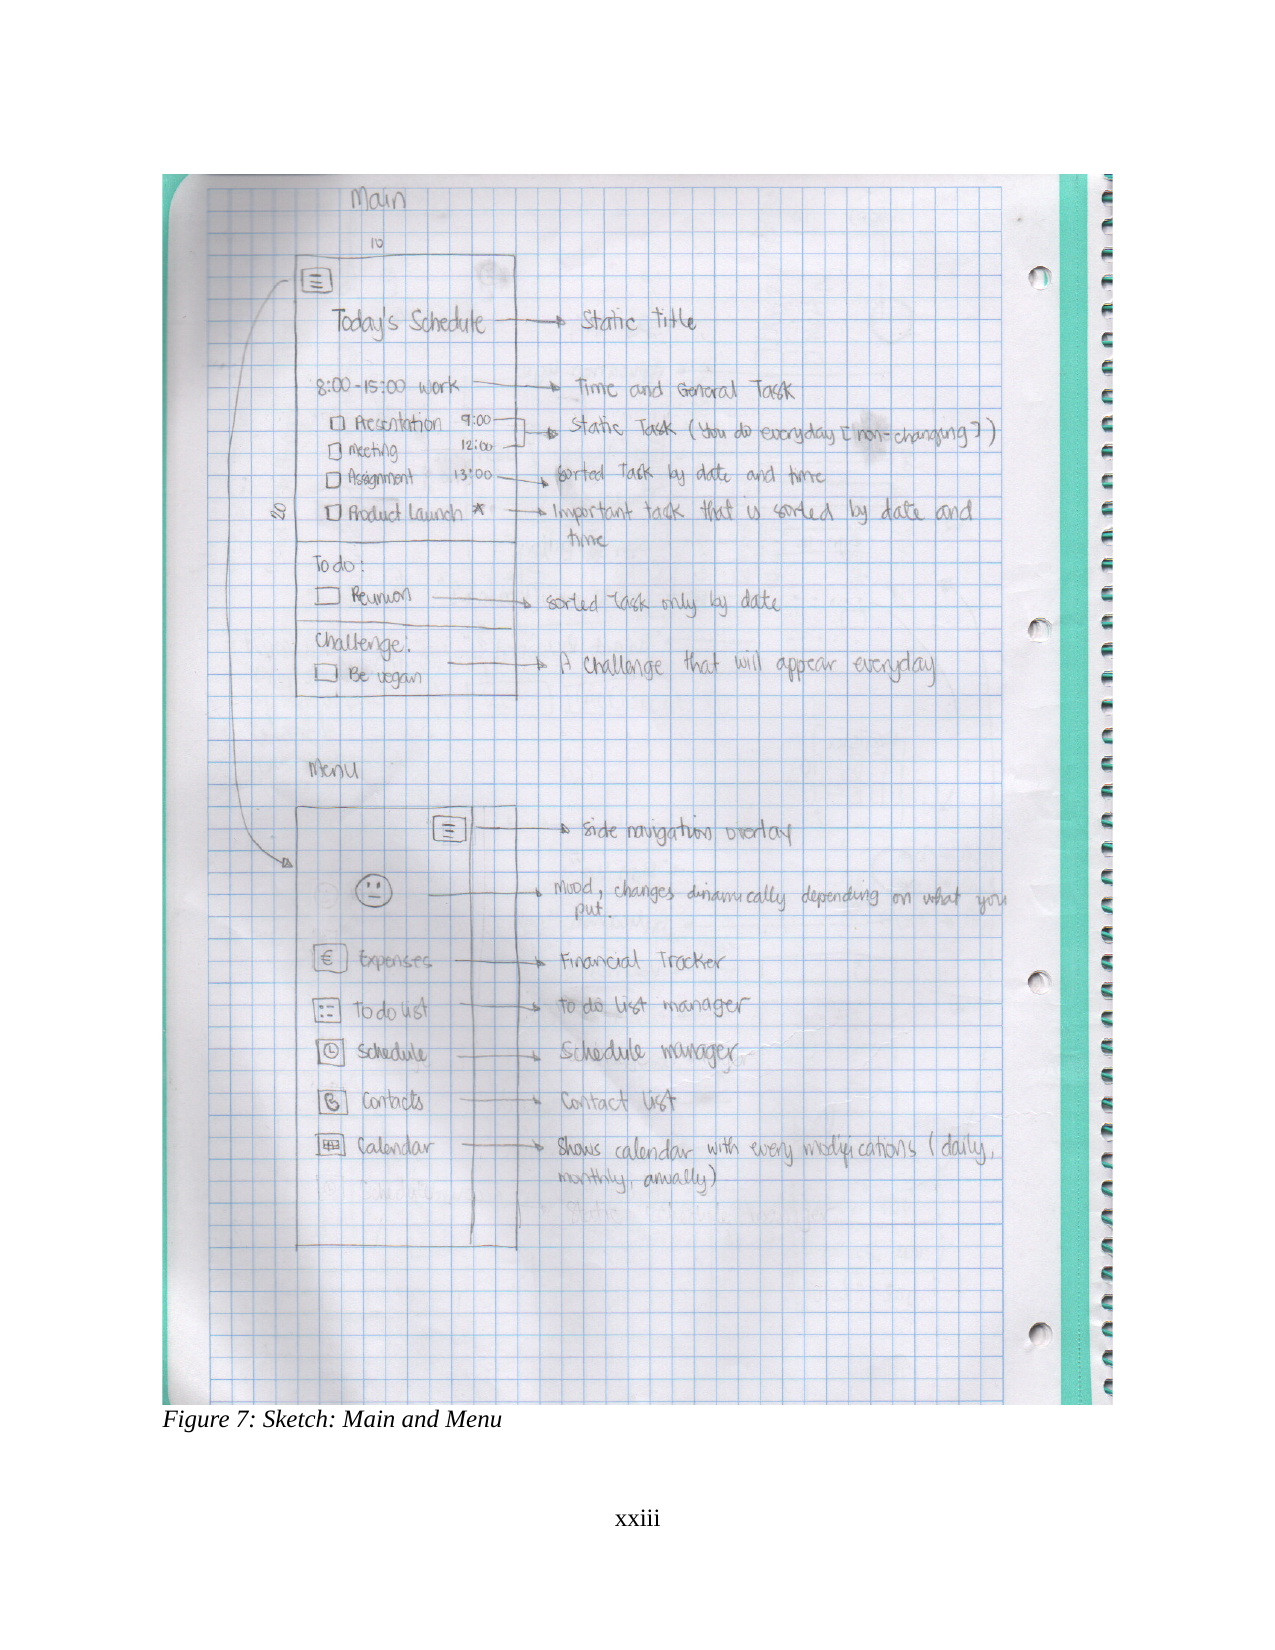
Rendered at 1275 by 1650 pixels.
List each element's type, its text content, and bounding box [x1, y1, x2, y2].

picture [162, 174, 1113, 1405]
text Figure 7: Sketch: Main and Menu [162, 1405, 1113, 1433]
